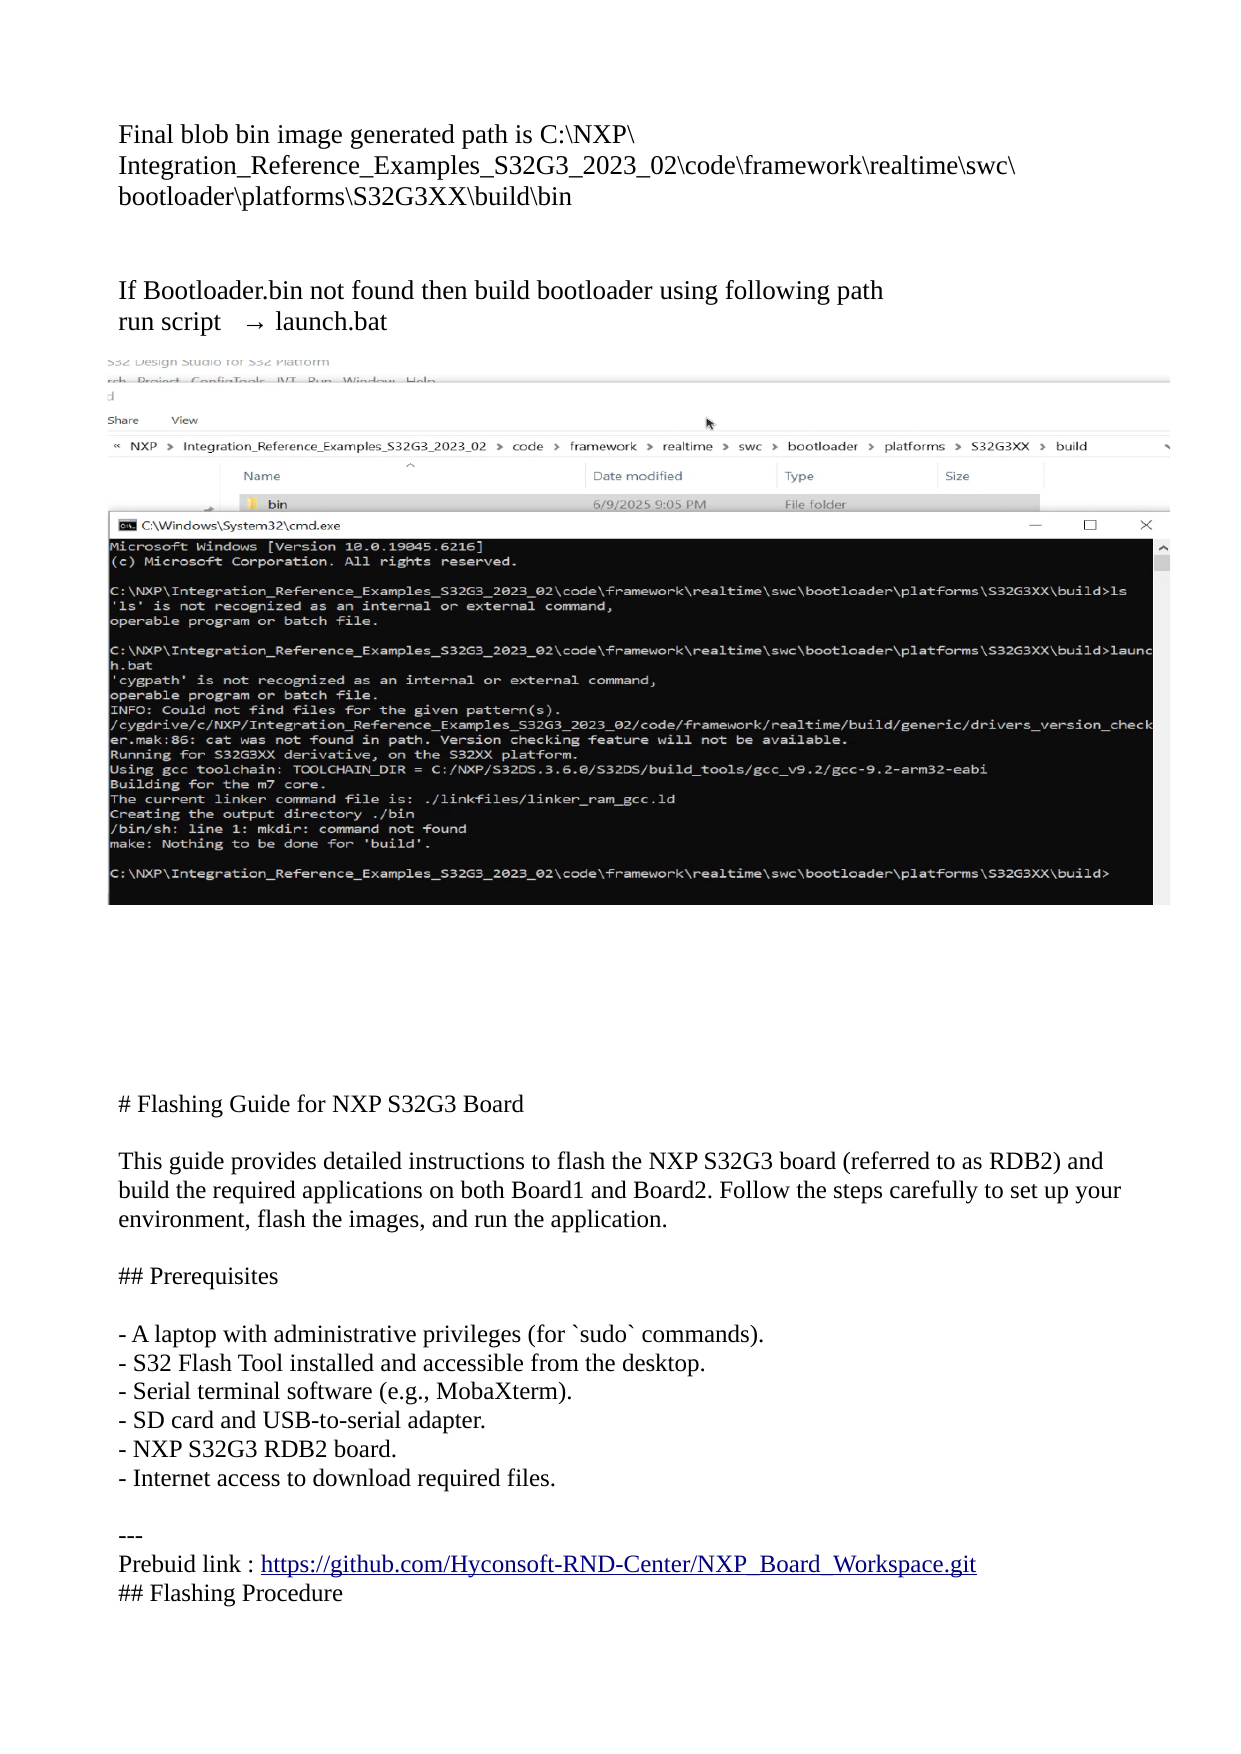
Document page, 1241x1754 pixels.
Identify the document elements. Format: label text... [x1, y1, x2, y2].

text Final blob bin image generated path is C:\NXP\Integration_Reference_Examples_S32G3_2023_02\code\framework\realtime\swc\bootloader\platforms\S32G3XX\build\bin If Bootloader.bin not found then build bootloader using following path run script → launch.bat [118, 118, 1122, 360]
text - SD card and USB-to-serial adapter. [118, 1405, 1122, 1434]
text This guide provides detailed instructions to flash the NXP S32G3 board (referred to as RDB2) and build the required applications on both Board1 and Board2. Follow the steps carefully to set up your environment, flash the images, and run the application. [118, 1146, 1122, 1233]
text # Flashing Guide for NXP S32G3 Board [118, 1089, 1122, 1118]
text Prebuid link : https://github.com/Hyconsoft-RND-Center/NXP_Board_Workspace.git [118, 1549, 1122, 1578]
text - S32 Flash Tool installed and accessible from the desktop. [118, 1348, 1122, 1376]
text ## Prerequisites [118, 1261, 1122, 1290]
text - Internet access to download required files. [118, 1463, 1122, 1491]
picture [107, 360, 1171, 905]
text - NXP S32G3 RDB2 board. [118, 1434, 1122, 1463]
text - A laptop with administrative privileges (for `sudo` commands). [118, 1319, 1122, 1348]
text ## Flashing Procedure [118, 1578, 1122, 1606]
text - Serial terminal software (e.g., MobaXterm). [118, 1376, 1122, 1405]
text --- [118, 1520, 1122, 1549]
text [118, 905, 1122, 1089]
